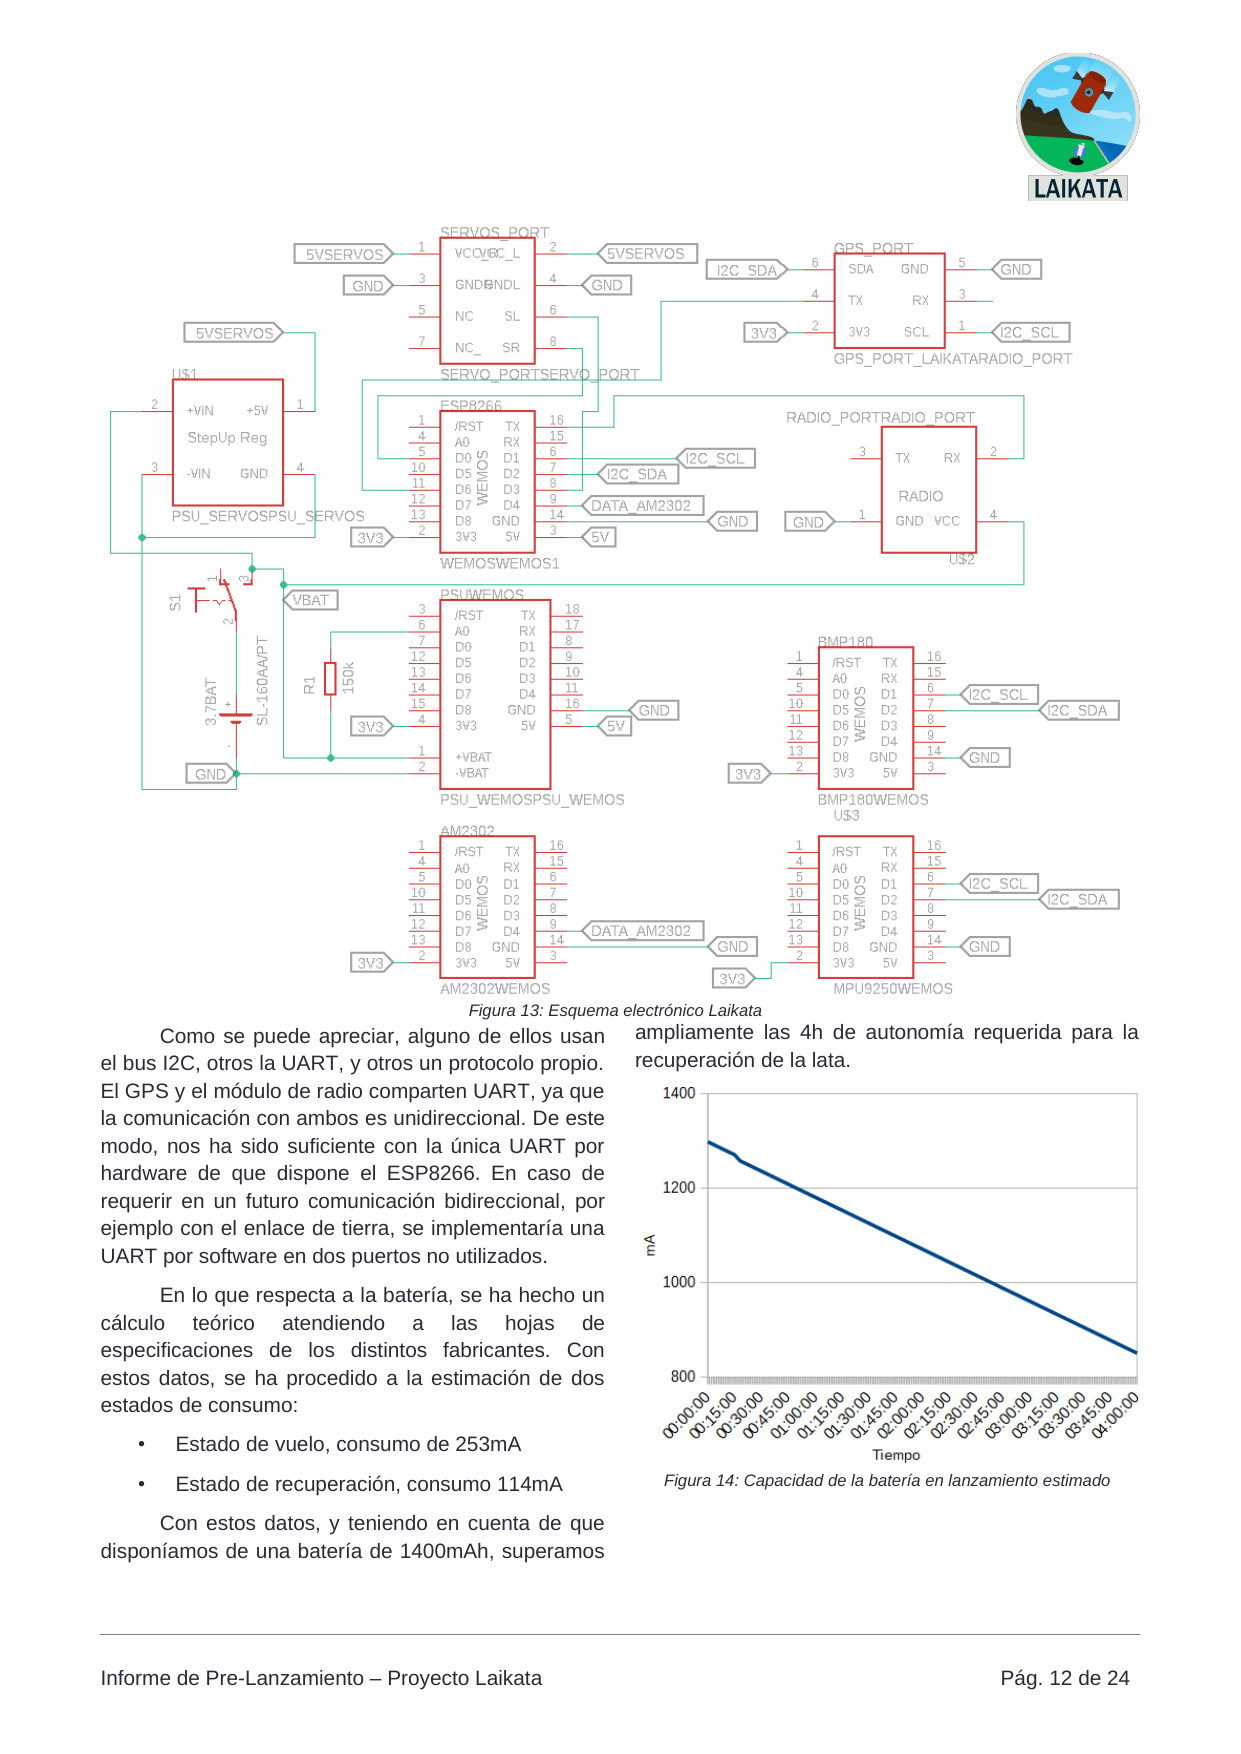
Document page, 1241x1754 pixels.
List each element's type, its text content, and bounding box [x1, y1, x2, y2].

text Como se puede apreciar, alguno de ellos usan el bus I2C, otros la UART, y otros un protocolo propio. El GPS y el módulo de radio comparten UART, ya que la comunicación con ambos es unidireccional. De este modo, nos ha sido suficiente con la única UART por hardware de que dispone el ESP8266. En caso de requerir en un futuro comunicación bidireccional, por ejemplo con el enlace de tierra, se implementaría una UART por software en dos puertos no utilizados. [100, 240, 605, 1268]
text Con estos datos, y teniendo en cuenta de que disponíamos de una batería de 1400mAh, superamos ampliamente las 4h de autonomía requerida para la recuperación de la lata. [100, 1511, 605, 1562]
text Figura 13: Esquema electrónico Laikata [109, 999, 1121, 1020]
list Estado de vuelo, consumo de 253mA [138, 1432, 605, 1456]
text Con estos datos, y teniendo en cuenta de que disponíamos de una batería de 1400mAh, superamos ampliamente las 4h de autonomía requerida para la recuperación de la lata. [635, 201, 1140, 1072]
picture [1016, 53, 1140, 201]
text En lo que respecta a la batería, se ha hecho un cálculo teórico atendiendo a las hojas de especificaciones de los distintos fabricantes. Con estos datos, se ha procedido a la estimación de dos estados de consumo: [100, 1283, 605, 1417]
text Figura 14: Capacidad de la batería en lanzamiento estimado [635, 1468, 1140, 1490]
picture [109, 222, 1122, 999]
picture [634, 1087, 1140, 1468]
list Estado de recuperación, consumo 114mA [138, 1472, 605, 1496]
